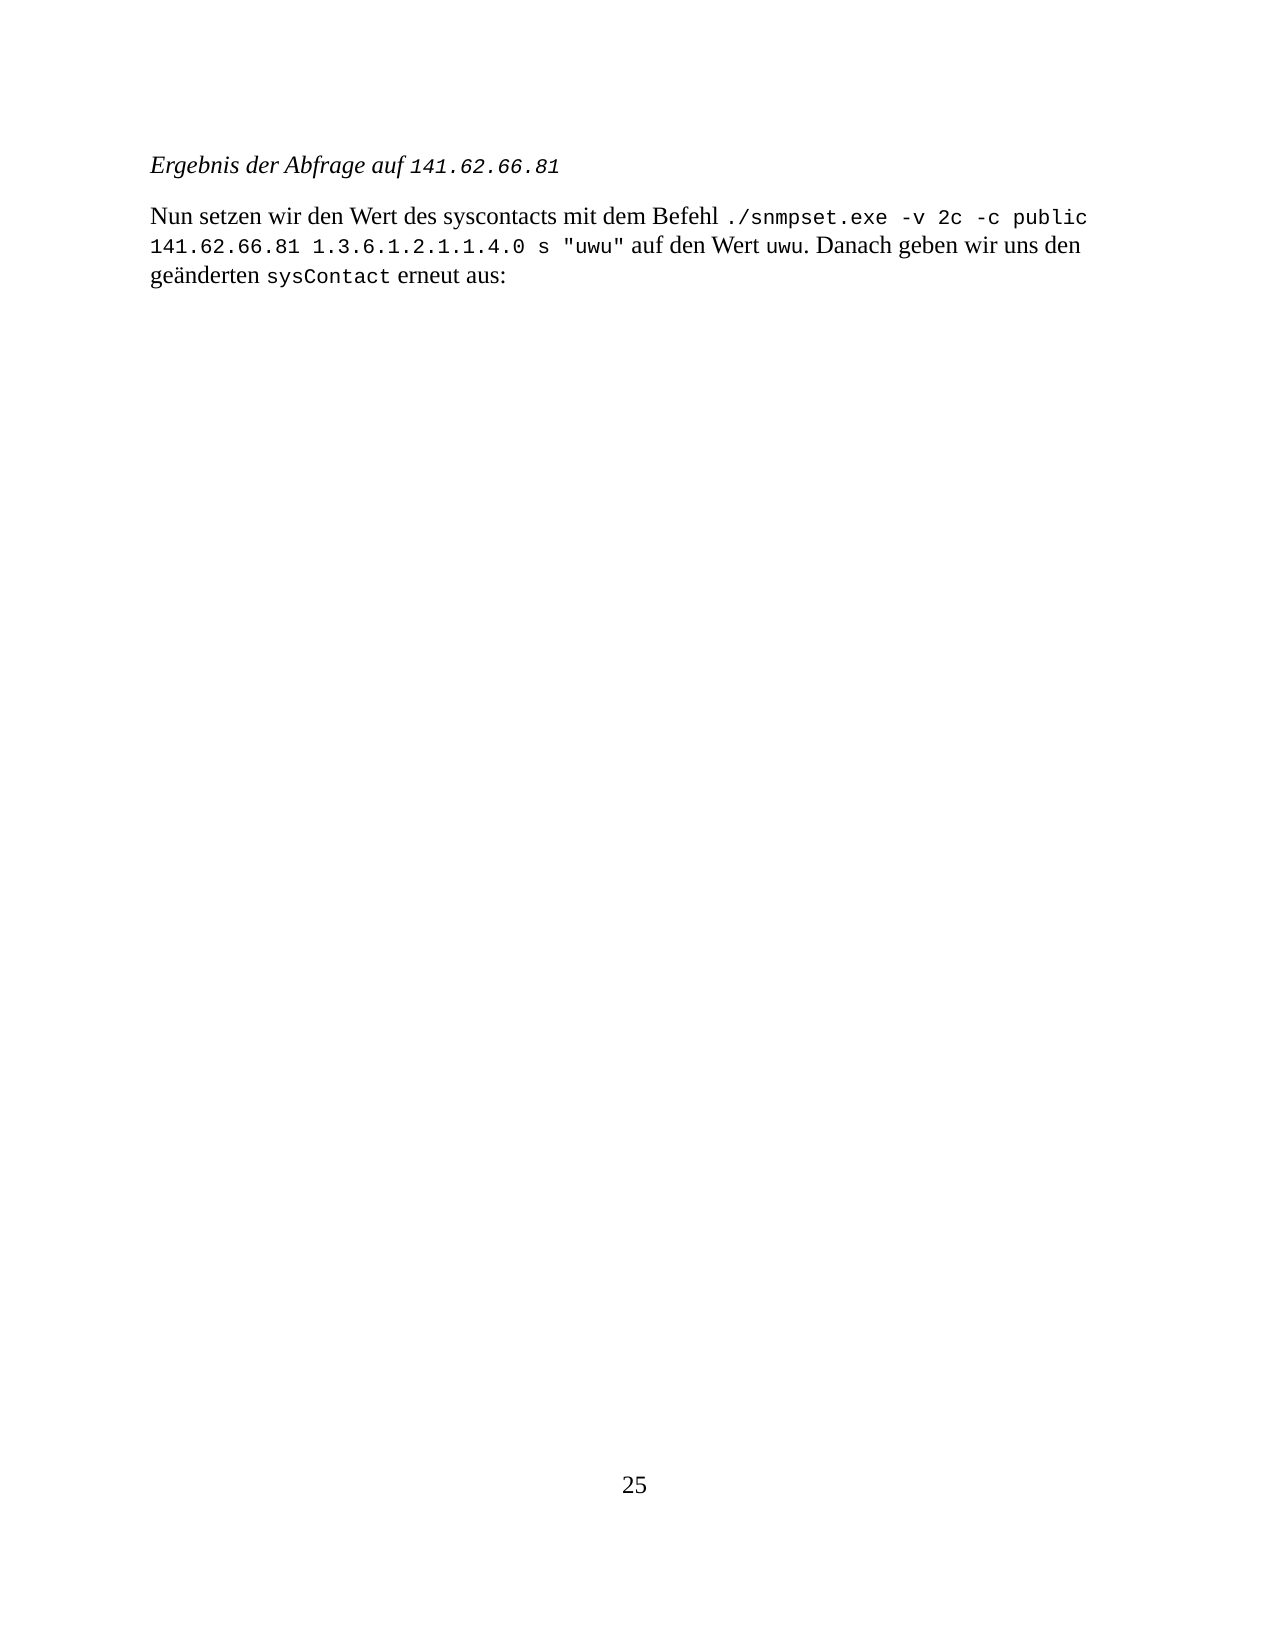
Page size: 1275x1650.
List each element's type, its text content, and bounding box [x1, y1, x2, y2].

text Nun setzen wir den Wert des syscontacts mit dem Befehl ./snmpset.exe -v 2c -c public 141.62.66.81 1.3.6.1.2.1.1.4.0 s "uwu" auf den Wert uwu. Danach geben wir uns den geänderten sysContact erneut aus: [150, 201, 1125, 290]
text Ergebnis der Abfrage auf 141.62.66.81 [150, 150, 1125, 179]
